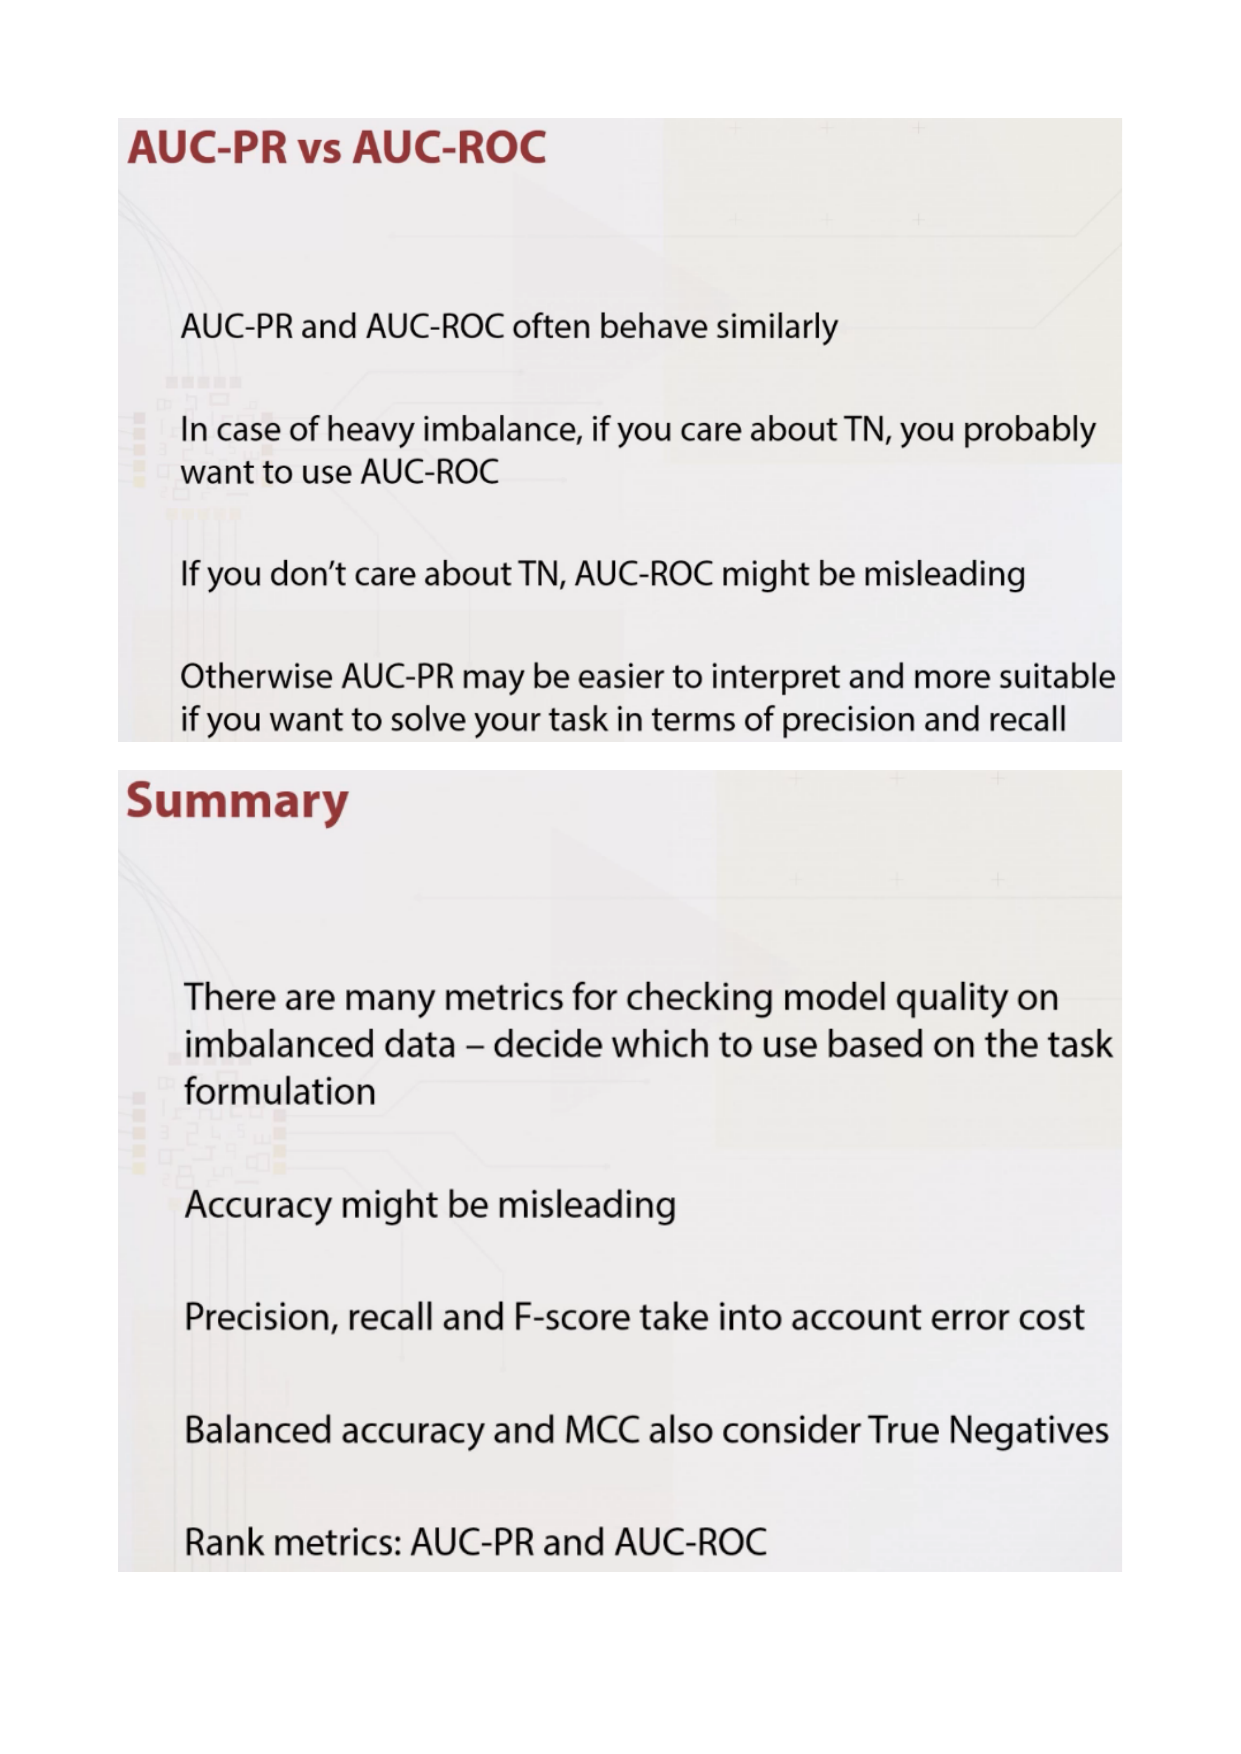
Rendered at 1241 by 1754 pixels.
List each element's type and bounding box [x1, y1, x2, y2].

picture [118, 770, 1123, 1572]
picture [118, 118, 1123, 742]
